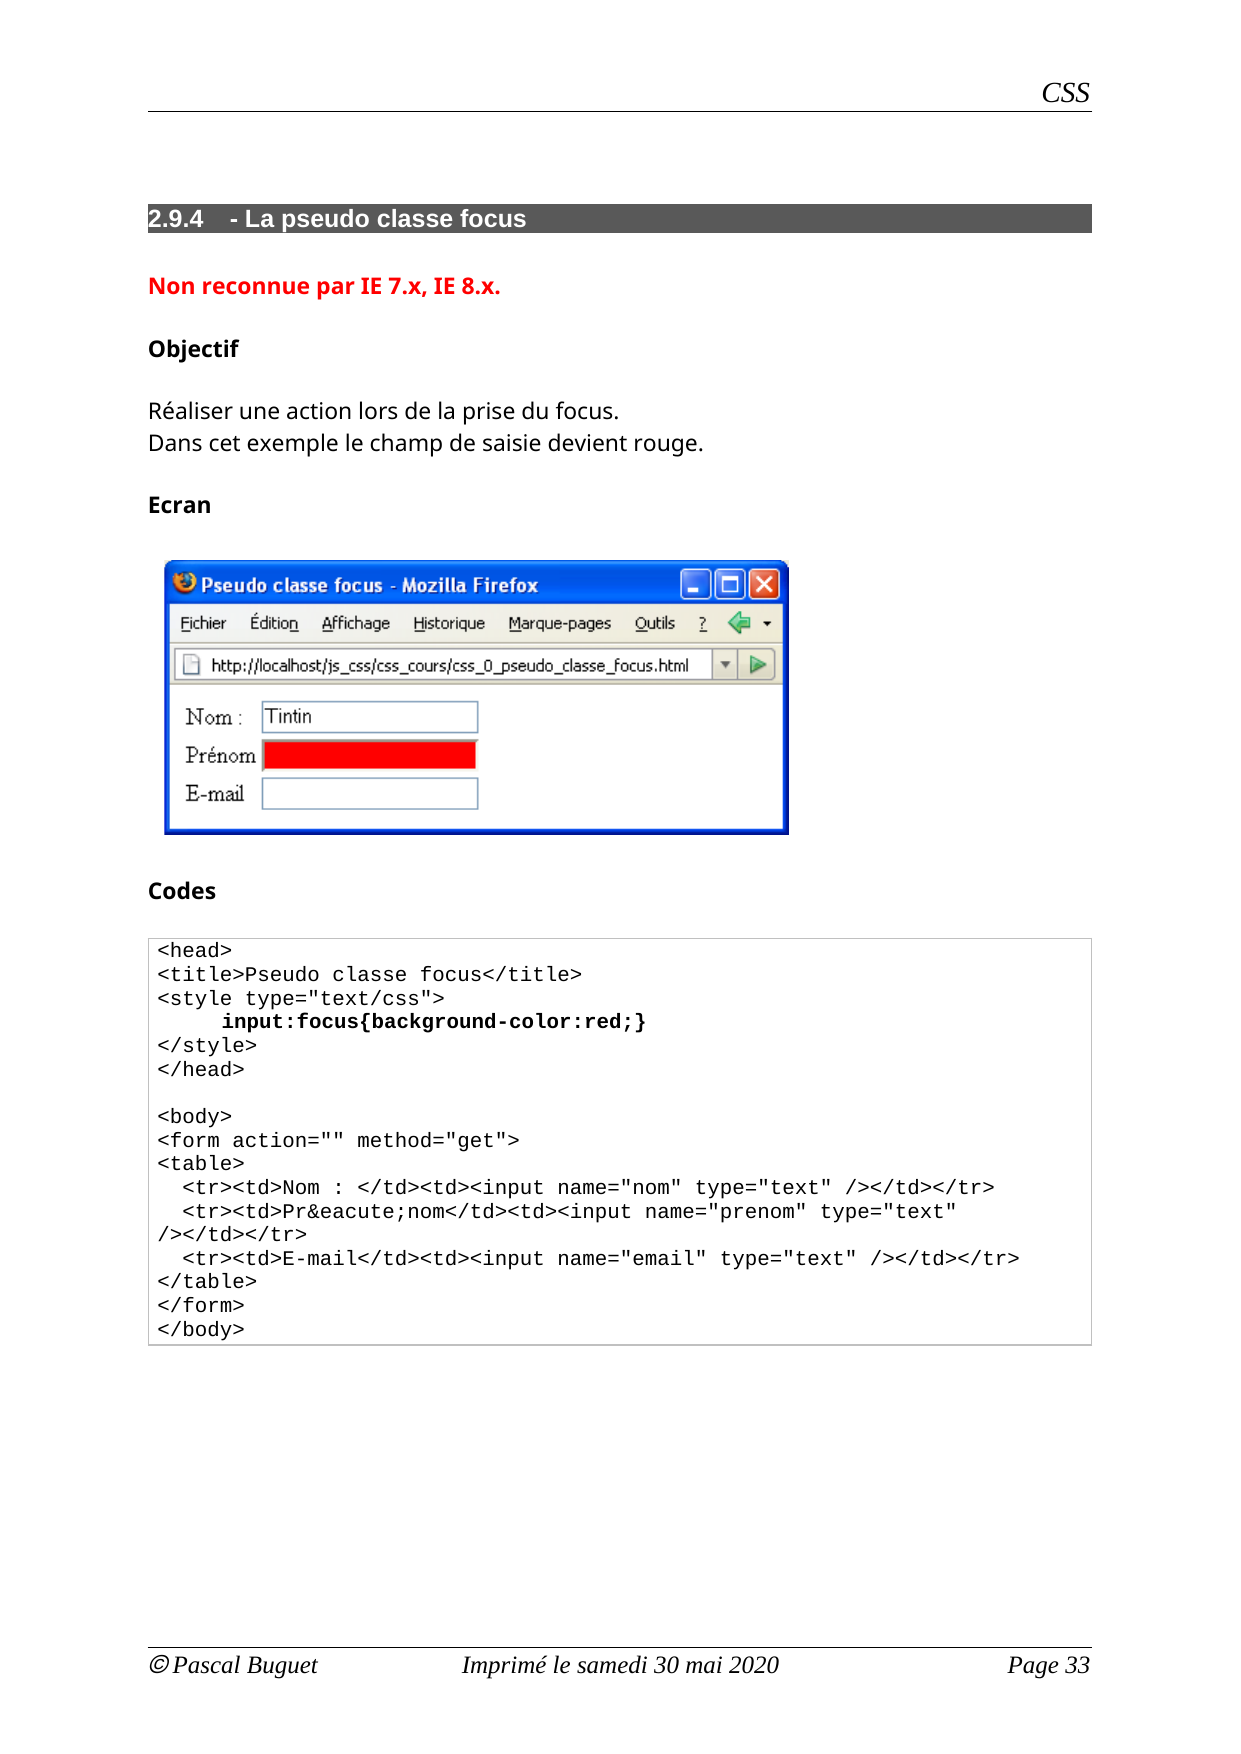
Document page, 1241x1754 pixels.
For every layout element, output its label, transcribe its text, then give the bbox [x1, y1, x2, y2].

text </form> [149, 1292, 1091, 1316]
text </head> [149, 1056, 1091, 1079]
text Objectif [148, 333, 1092, 364]
text <title>Pseudo classe focus</title> [149, 961, 1091, 985]
text input:focus{background-color:red;} [149, 1008, 1091, 1032]
text Ecran [148, 489, 1092, 520]
text <tr><td>Nom : </td><td><input name="nom" type="text" /></td></tr> [149, 1174, 1091, 1197]
text <form action="" method="get"> [149, 1127, 1091, 1150]
text Codes [148, 875, 1092, 906]
text Réaliser une action lors de la prise du focus. [148, 395, 1092, 426]
picture [164, 560, 789, 835]
text <table> [149, 1150, 1091, 1174]
subtitle - La pseudo classe focus [148, 204, 1092, 233]
text <body> [149, 1103, 1091, 1127]
text <tr><td>E-mail</td><td><input name="email" type="text" /></td></tr> [149, 1245, 1091, 1268]
text Dans cet exemple le champ de saisie devient rouge. [148, 426, 1092, 458]
text <tr><td>Pr&eacute;nom</td><td><input name="prenom" type="text" /></td></tr> [149, 1197, 1091, 1245]
text <style type="text/css"> [149, 985, 1091, 1008]
text Non reconnue par IE 7.x, IE 8.x. [148, 270, 1092, 301]
text </table> [149, 1268, 1091, 1292]
text <head> [149, 939, 1091, 961]
text </body> [149, 1316, 1091, 1344]
text </style> [149, 1032, 1091, 1056]
